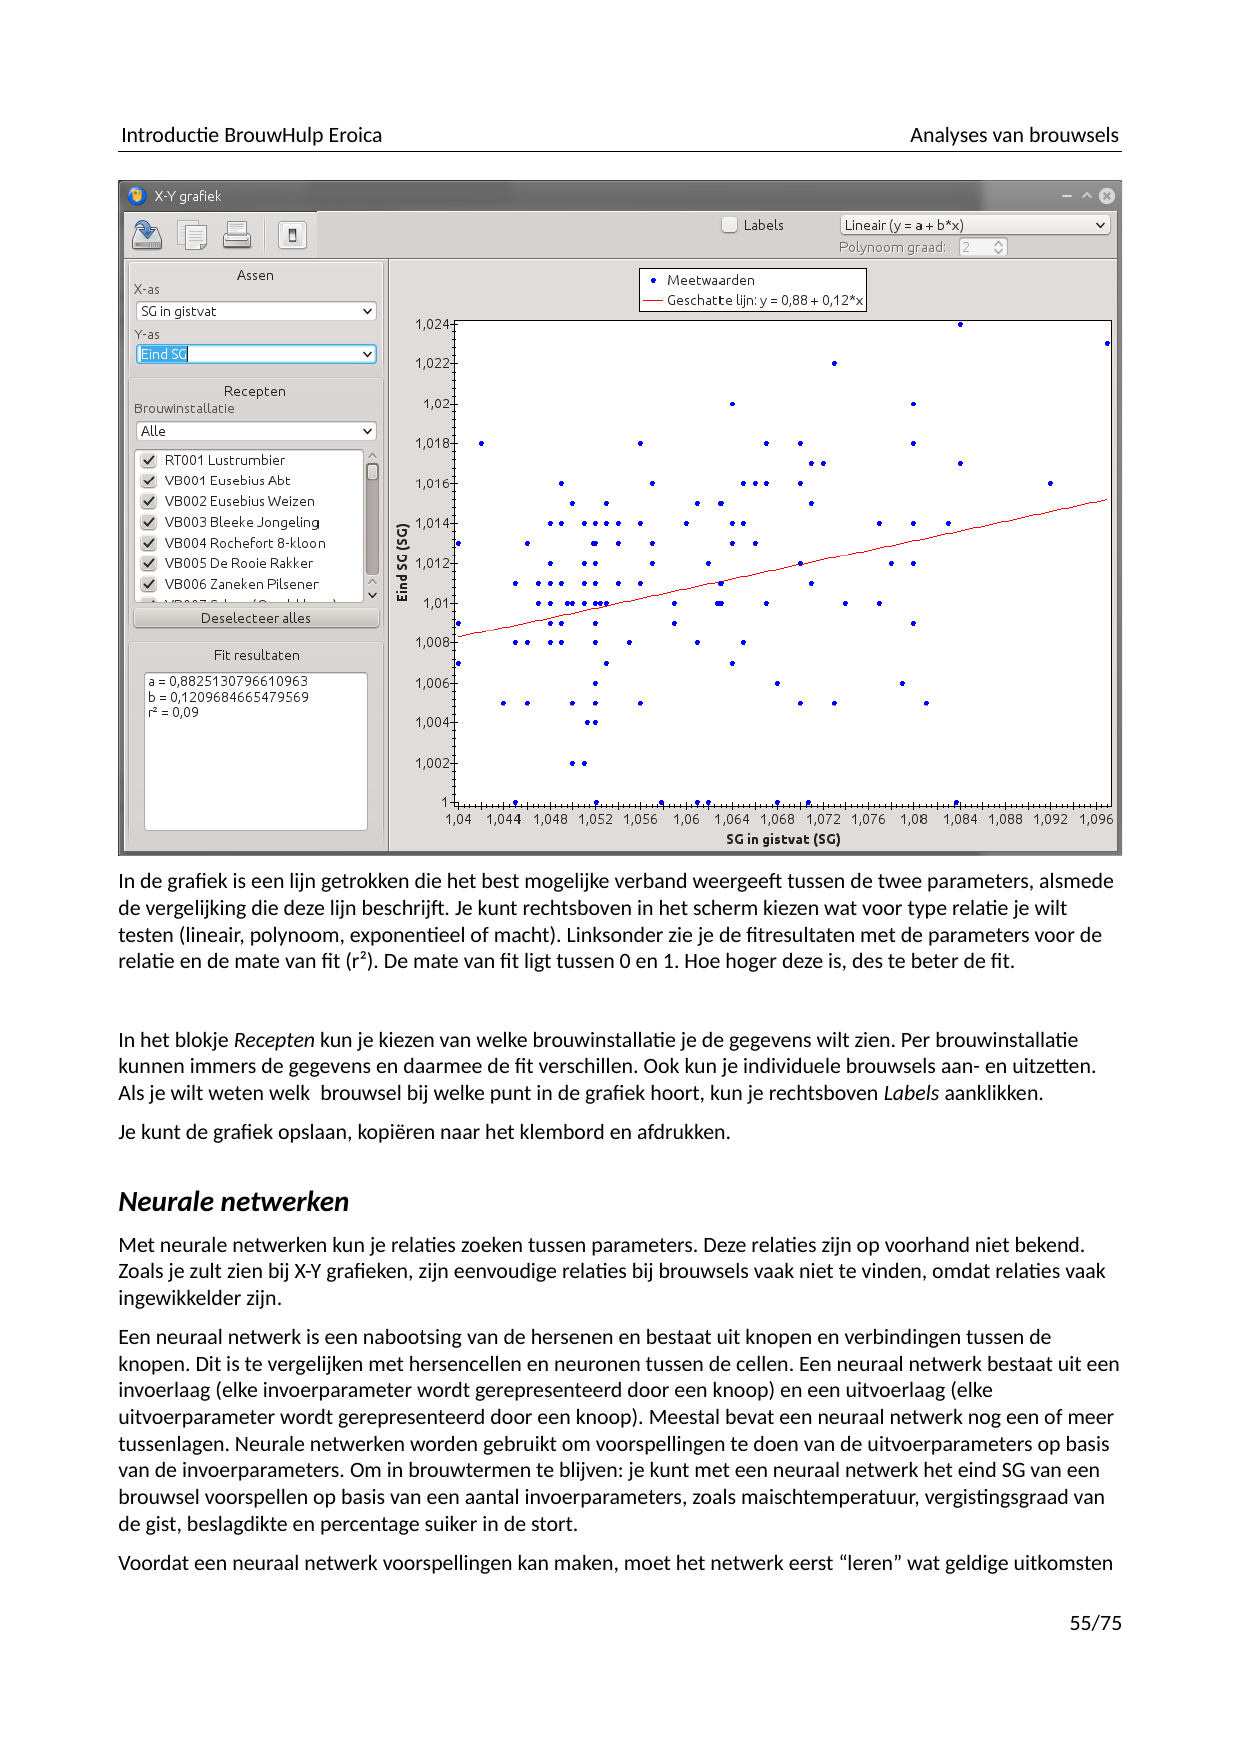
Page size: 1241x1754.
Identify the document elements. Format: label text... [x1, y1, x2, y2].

subtitle Neurale netwerken [118, 1183, 1122, 1218]
text Je kunt de grafiek opslaan, kopiëren naar het klembord en afdrukken. [118, 1118, 1122, 1145]
text Met neurale netwerken kun je relaties zoeken tussen parameters. Deze relaties zijn op voorhand niet bekend. Zoals je zult zien bij X-Y grafieken, zijn eenvoudige relaties bij brouwsels vaak niet te vinden, omdat relaties vaak ingewikkelder zijn. [118, 1231, 1122, 1311]
text In de grafiek is een lijn getrokken die het best mogelijke verband weergeeft tussen de twee parameters, alsmede de vergelijking die deze lijn beschrijft. Je kunt rechtsboven in het scherm kiezen wat voor type relatie je wilt testen (lineair, polynoom, exponentieel of macht). Linksonder zie je de fitresultaten met de parameters voor de relatie en de mate van fit (r²). De mate van fit ligt tussen 0 en 1. Hoe hoger deze is, des te beter de fit. [118, 868, 1122, 974]
text Een neuraal netwerk is een nabootsing van de hersenen en bestaat uit knopen en verbindingen tussen de knopen. Dit is te vergelijken met hersencellen en neuronen tussen de cellen. Een neuraal netwerk bestaat uit een invoerlaag (elke invoerparameter wordt gerepresenteerd door een knoop) en een uitvoerlaag (elke uitvoerparameter wordt gerepresenteerd door een knoop). Meestal bevat een neuraal netwerk nog een of meer tussenlagen. Neurale netwerken worden gebruikt om voorspellingen te doen van de uitvoerparameters op basis van de invoerparameters. Om in brouwtermen te blijven: je kunt met een neuraal netwerk het eind SG van een brouwsel voorspellen op basis van een aantal invoerparameters, zoals maischtemperatuur, vergistingsgraad van de gist, beslagdikte en percentage suiker in de stort. [118, 1323, 1122, 1537]
text Voordat een neuraal netwerk voorspellingen kan maken, moet het netwerk eerst “leren” wat geldige uitkomsten [118, 1549, 1122, 1576]
text In het blokje Recepten kun je kiezen van welke brouwinstallatie je de gegevens wilt zien. Per brouwinstallatie kunnen immers de gegevens en daarmee de fit verschillen. Ook kun je individuele brouwsels aan- en uitzetten. Als je wilt weten welk brouwsel bij welke punt in de grafiek hoort, kun je rechtsboven Labels aanklikken. [118, 1026, 1122, 1106]
picture [118, 180, 1123, 856]
